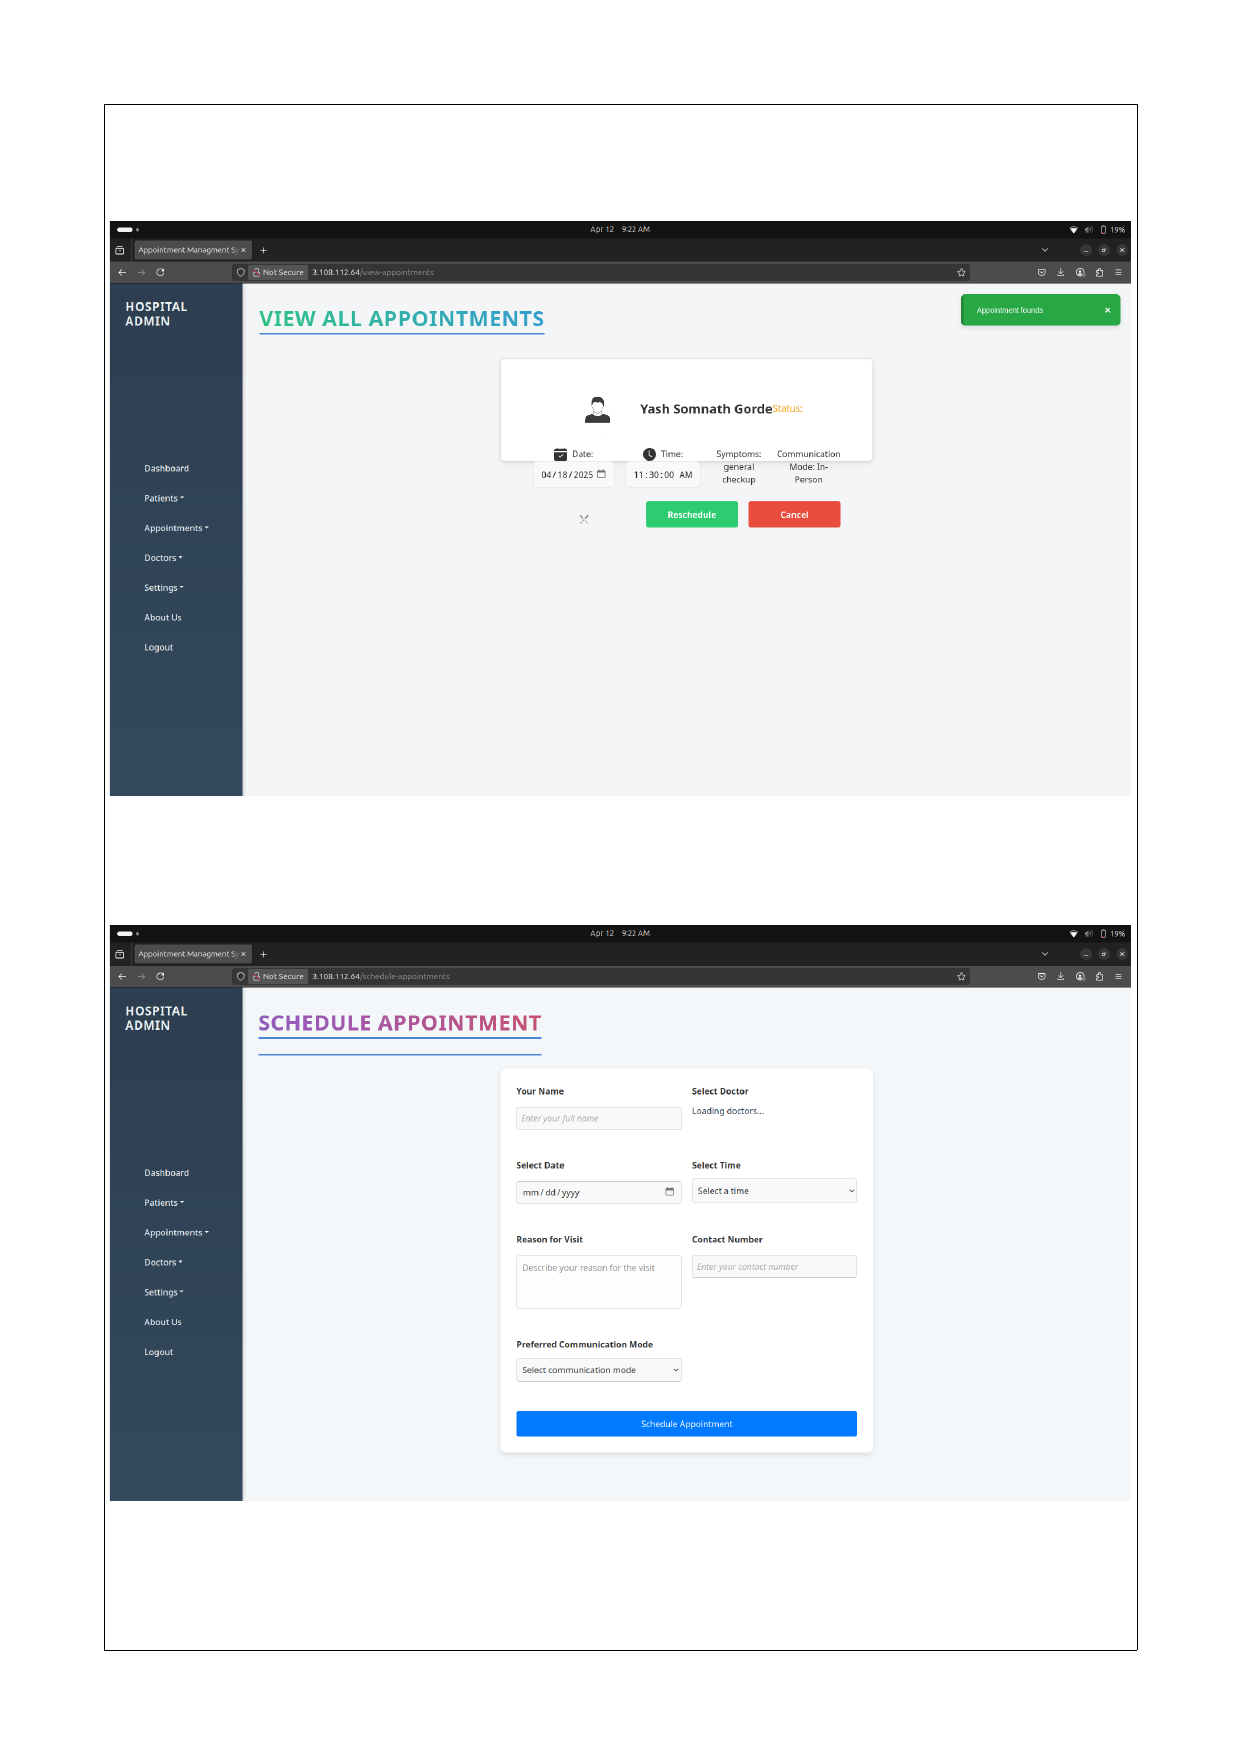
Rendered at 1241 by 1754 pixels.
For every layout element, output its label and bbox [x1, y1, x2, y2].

picture [109, 221, 1131, 796]
picture [109, 925, 1131, 1501]
